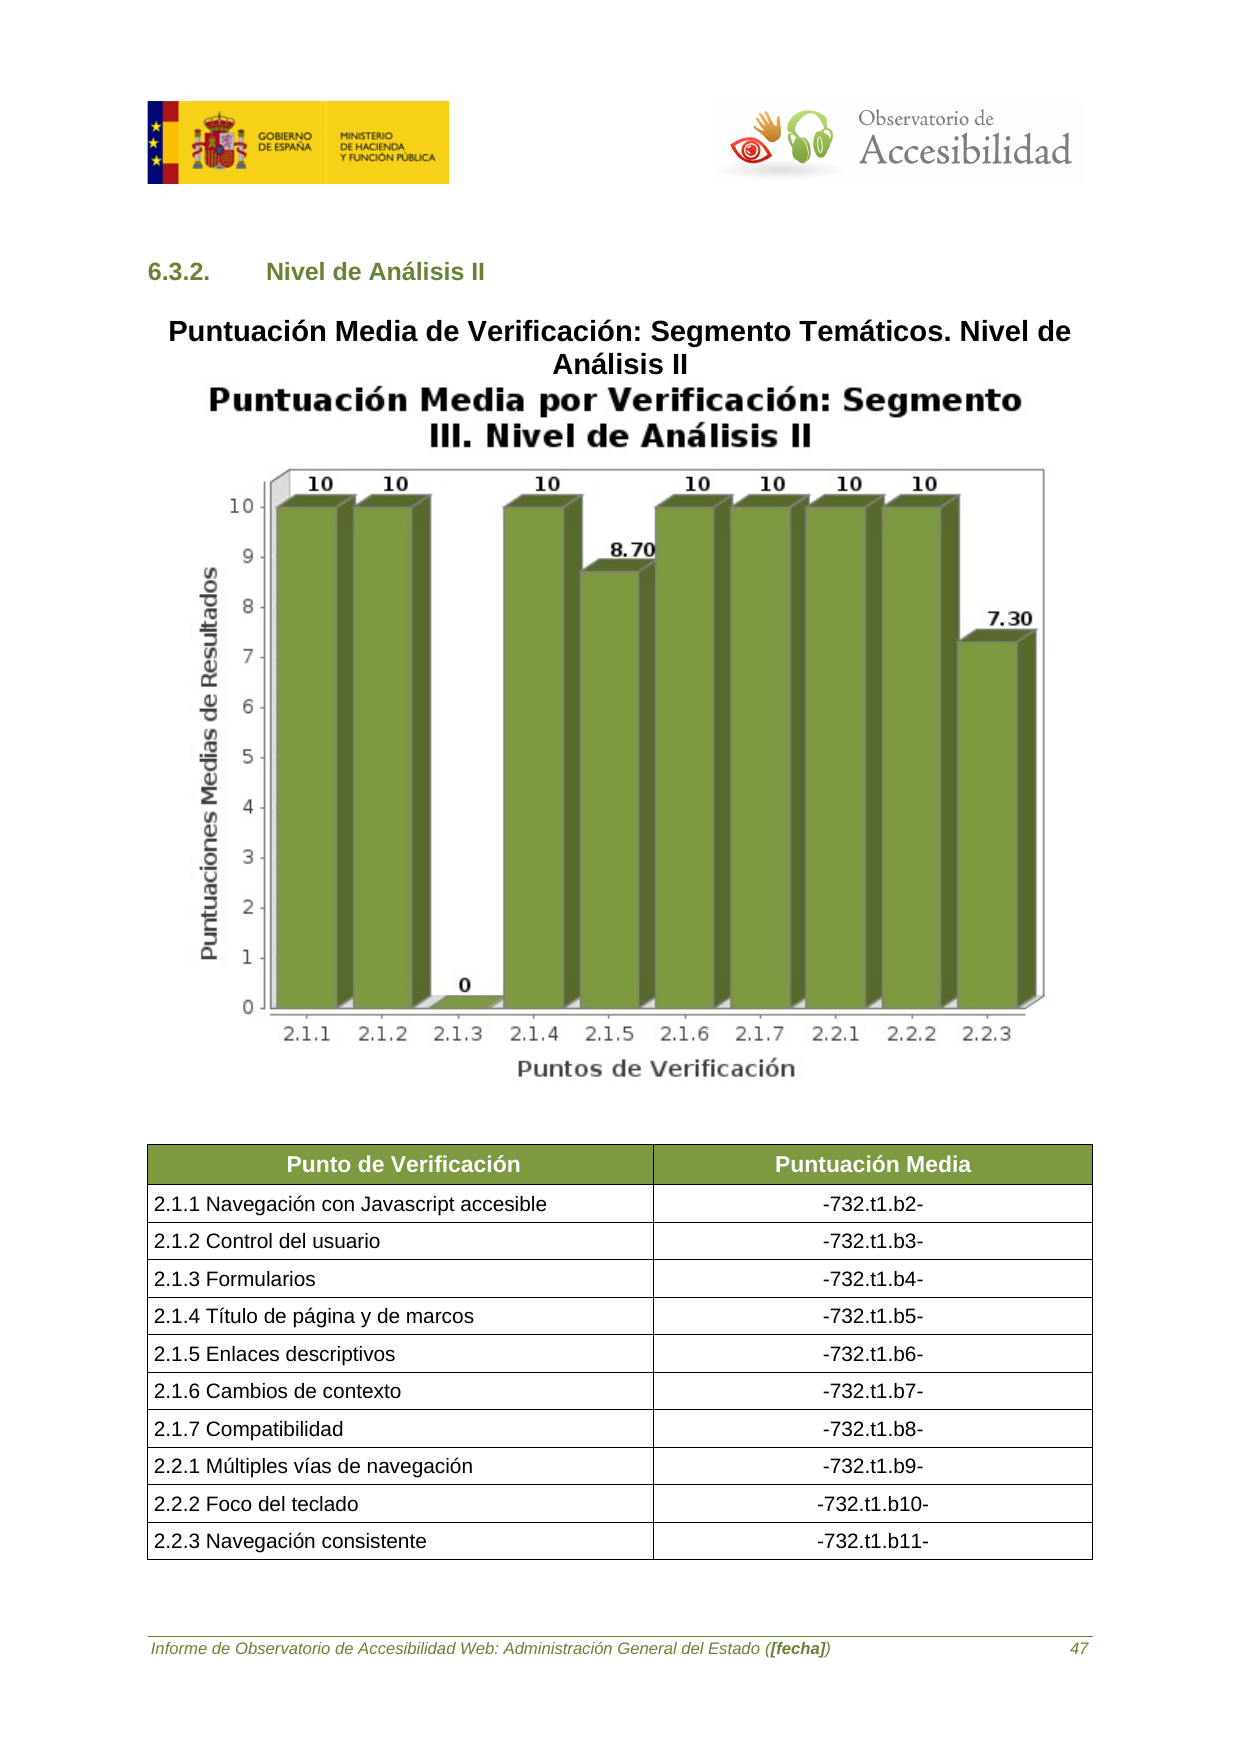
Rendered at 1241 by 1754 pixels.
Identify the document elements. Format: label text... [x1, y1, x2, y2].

table_cell 2.1.6 Cambios de contexto [148, 1373, 653, 1409]
table_cell -732.t1.b4- [654, 1260, 1092, 1297]
table_cell -732.t1.b5- [654, 1298, 1092, 1334]
table_cell -732.t1.b10- [654, 1485, 1092, 1522]
table_cell -732.t1.b11- [654, 1523, 1092, 1559]
table_cell 2.2.2 Foco del teclado [148, 1485, 653, 1522]
picture [147, 101, 450, 184]
table_cell 2.1.4 Título de página y de marcos [148, 1298, 653, 1334]
text Puntuación Media de Verificación: Segmento Temáticos. Nivel de Análisis II [148, 314, 1092, 381]
table_cell -732.t1.b8- [654, 1410, 1092, 1447]
table_header Punto de Verificación [148, 1145, 653, 1184]
table_cell 2.1.2 Control del usuario [148, 1223, 653, 1259]
table_cell -732.t1.b9- [654, 1448, 1092, 1484]
table_cell 2.1.5 Enlaces descriptivos [148, 1335, 653, 1372]
table_cell 2.2.3 Navegación consistente [148, 1523, 653, 1559]
subtitle Nivel de Análisis II [148, 257, 1092, 286]
table_cell -732.t1.b6- [654, 1335, 1092, 1372]
picture [178, 380, 1062, 1091]
table_header Puntuación Media [654, 1145, 1092, 1184]
table_cell 2.2.1 Múltiples vías de navegación [148, 1448, 653, 1484]
table_cell 2.1.3 Formularios [148, 1260, 653, 1297]
table_cell -732.t1.b7- [654, 1373, 1092, 1409]
table_cell -732.t1.b3- [654, 1223, 1092, 1259]
table_cell -732.t1.b2- [654, 1185, 1092, 1222]
table_cell 2.1.1 Navegación con Javascript accesible [148, 1185, 653, 1222]
table_cell 2.1.7 Compatibilidad [148, 1410, 653, 1447]
picture [710, 101, 1086, 184]
